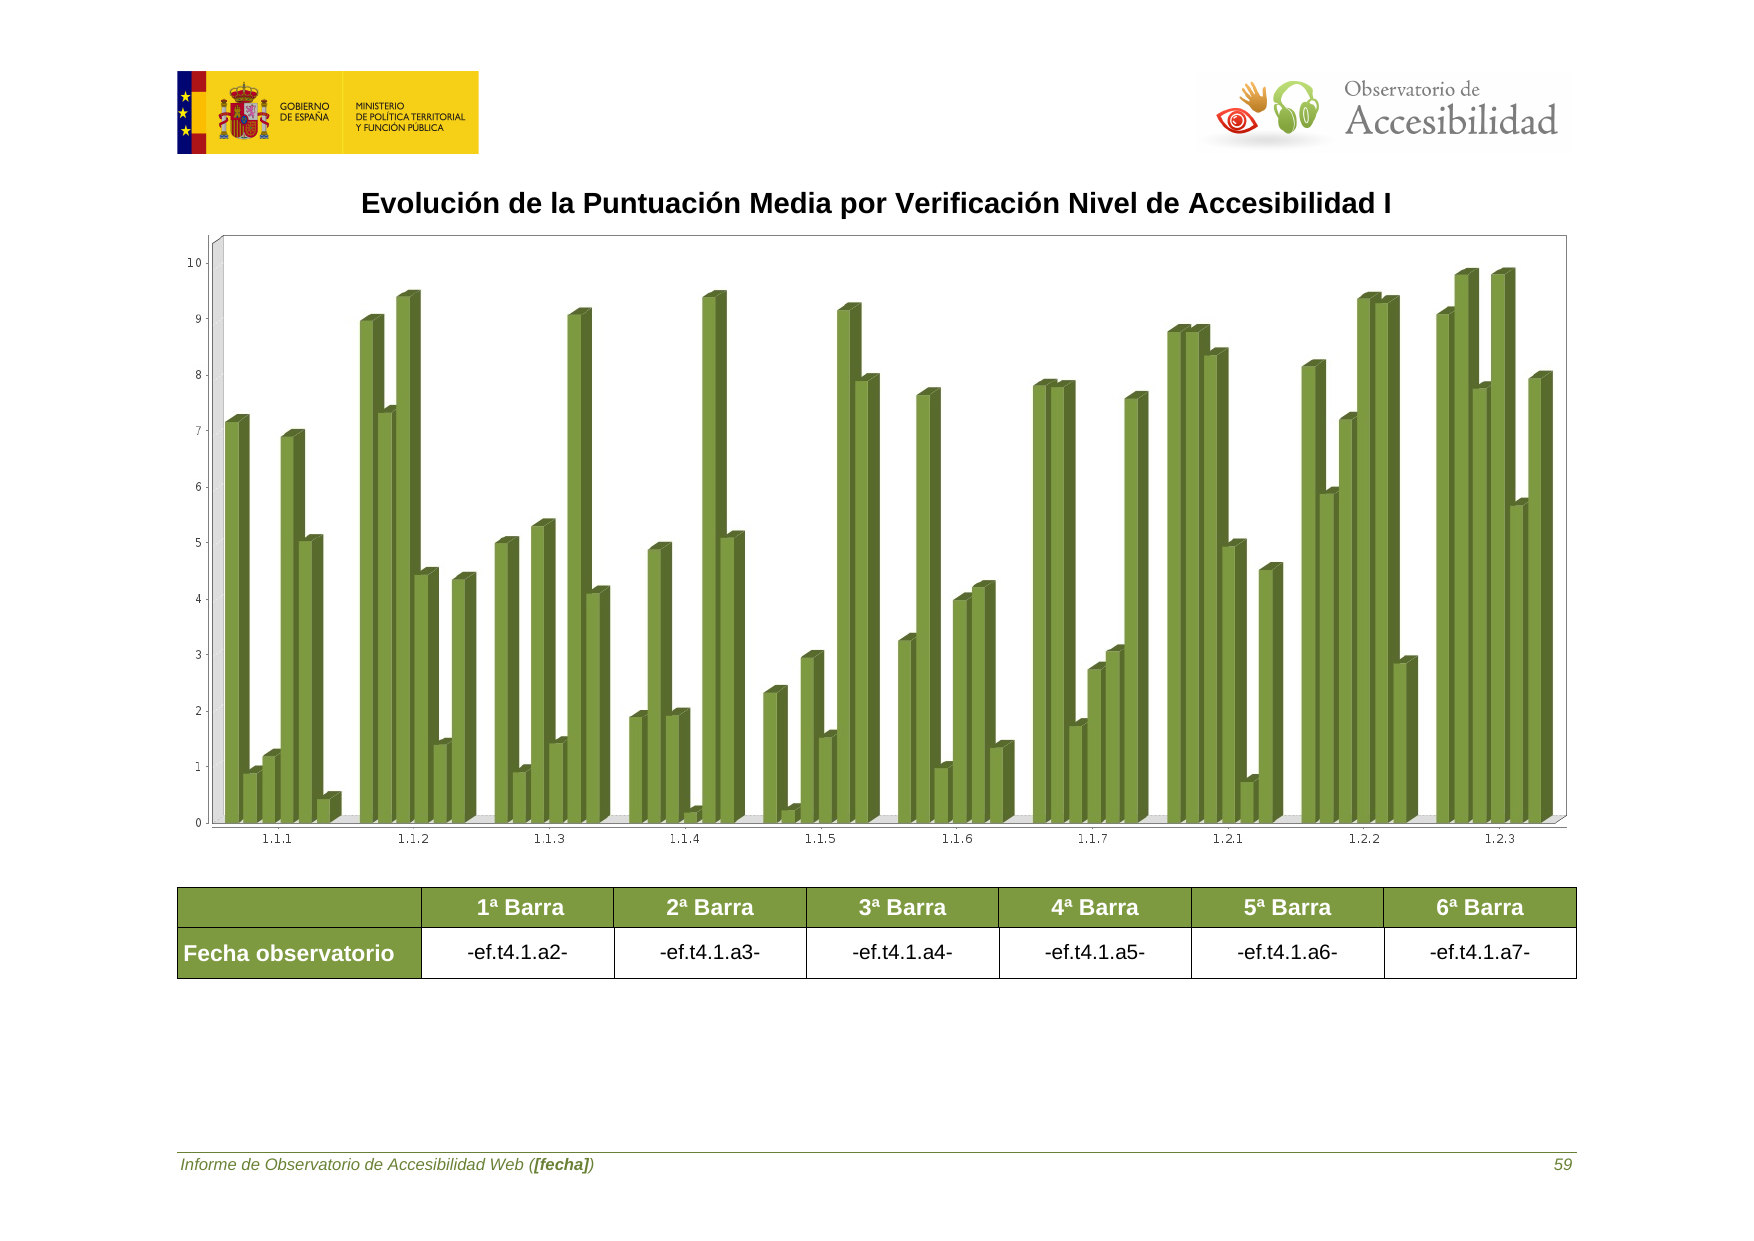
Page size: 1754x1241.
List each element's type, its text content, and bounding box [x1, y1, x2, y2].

table_header 6ª Barra [1384, 888, 1576, 927]
table_cell -ef.t4.1.a2- [422, 928, 614, 978]
picture [177, 225, 1577, 851]
table_cell Fecha observatorio [178, 928, 421, 978]
table_cell -ef.t4.1.a3- [615, 928, 806, 978]
table_cell -ef.t4.1.a6- [1192, 928, 1384, 978]
table_header 3ª Barra [807, 888, 998, 927]
table_header 1ª Barra [422, 888, 613, 927]
text Evolución de la Puntuación Media por Verificación Nivel de Accesibilidad I [177, 186, 1577, 219]
table_header 4ª Barra [999, 888, 1191, 927]
table_cell -ef.t4.1.a5- [1000, 928, 1191, 978]
table_header 2ª Barra [614, 888, 806, 927]
table_header [178, 888, 421, 927]
table_cell -ef.t4.1.a4- [807, 928, 999, 978]
table_header 5ª Barra [1192, 888, 1383, 927]
picture [1196, 72, 1572, 154]
picture [177, 71, 479, 154]
table_cell -ef.t4.1.a7- [1385, 928, 1576, 978]
